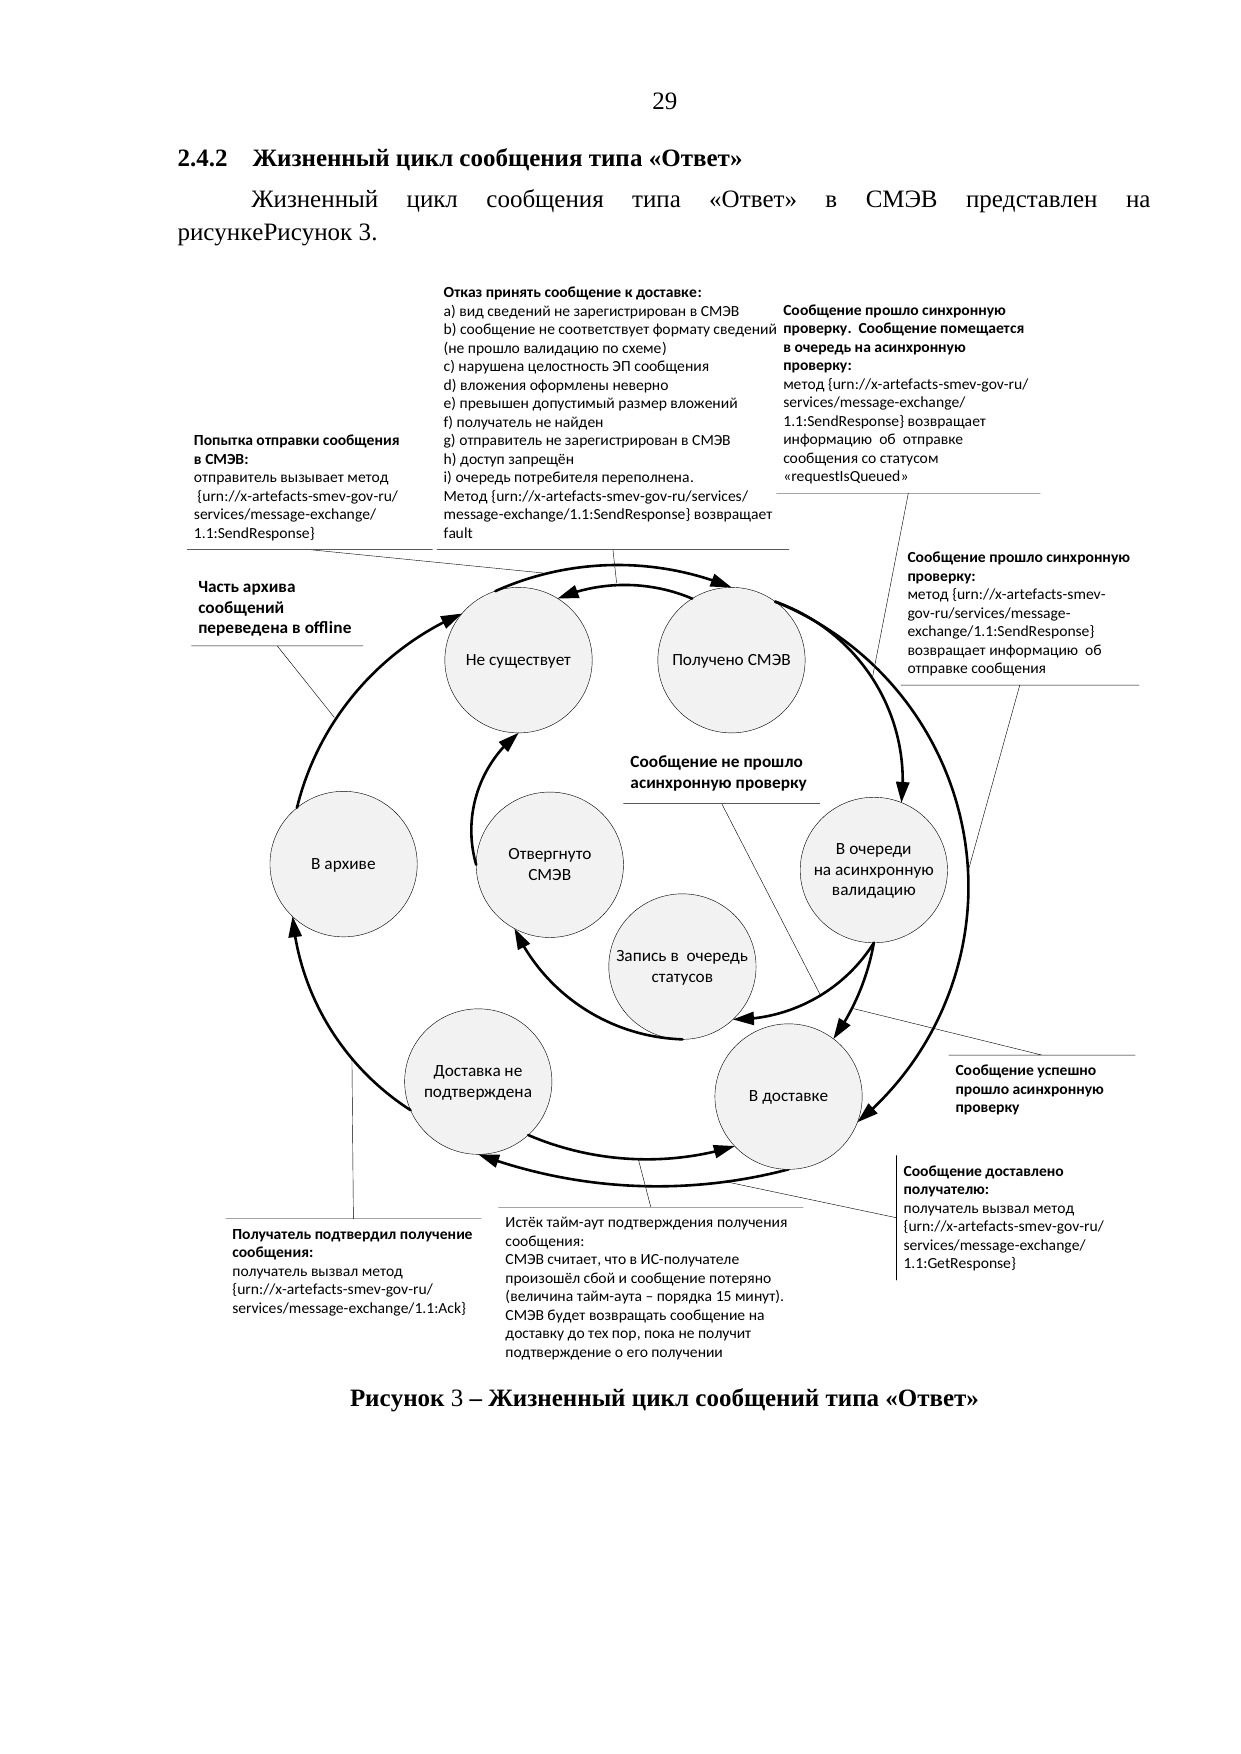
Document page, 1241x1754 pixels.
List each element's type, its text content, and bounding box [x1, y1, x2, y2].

text Рисунок 3 – Жизненный цикл сообщений типа «Ответ» [177, 1383, 1152, 1412]
text Жизненный цикл сообщения типа «Ответ» в СМЭВ представлен на рисункеРисунок 3. [177, 184, 1152, 246]
subtitle Жизненный цикл сообщения типа «Ответ» [177, 143, 1152, 172]
